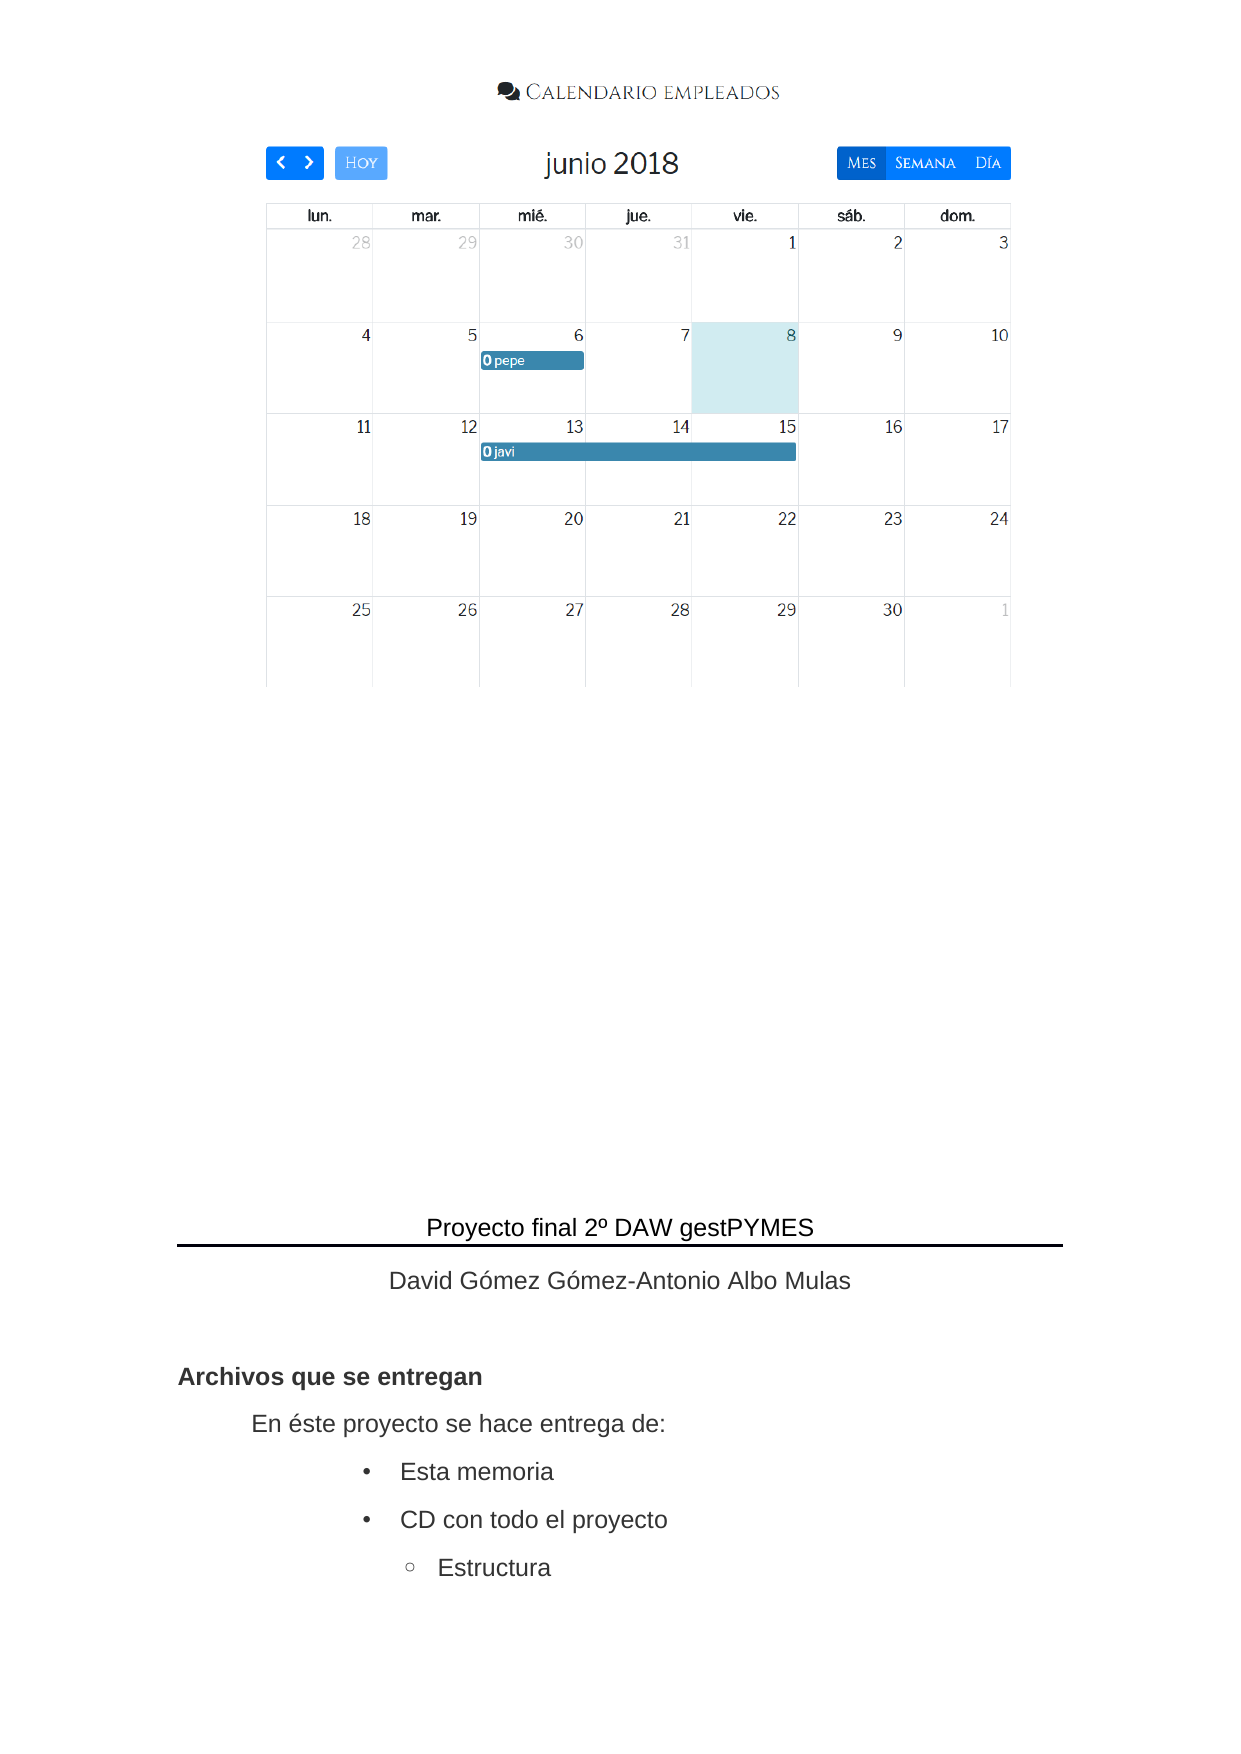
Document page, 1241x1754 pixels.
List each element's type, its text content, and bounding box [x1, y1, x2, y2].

list Esta memoria [362, 1457, 1063, 1486]
text Archivos que se entregan [177, 1362, 1063, 1390]
text En éste proyecto se hace entrega de: [177, 1409, 1063, 1438]
text Proyecto final 2º DAW gestPYMES [177, 1213, 1063, 1244]
list CD con todo el proyecto [362, 1505, 1063, 1534]
list Estructura [400, 1553, 1063, 1581]
picture [226, 73, 1014, 687]
text David Gómez Gómez-Antonio Albo Mulas [177, 1266, 1063, 1295]
